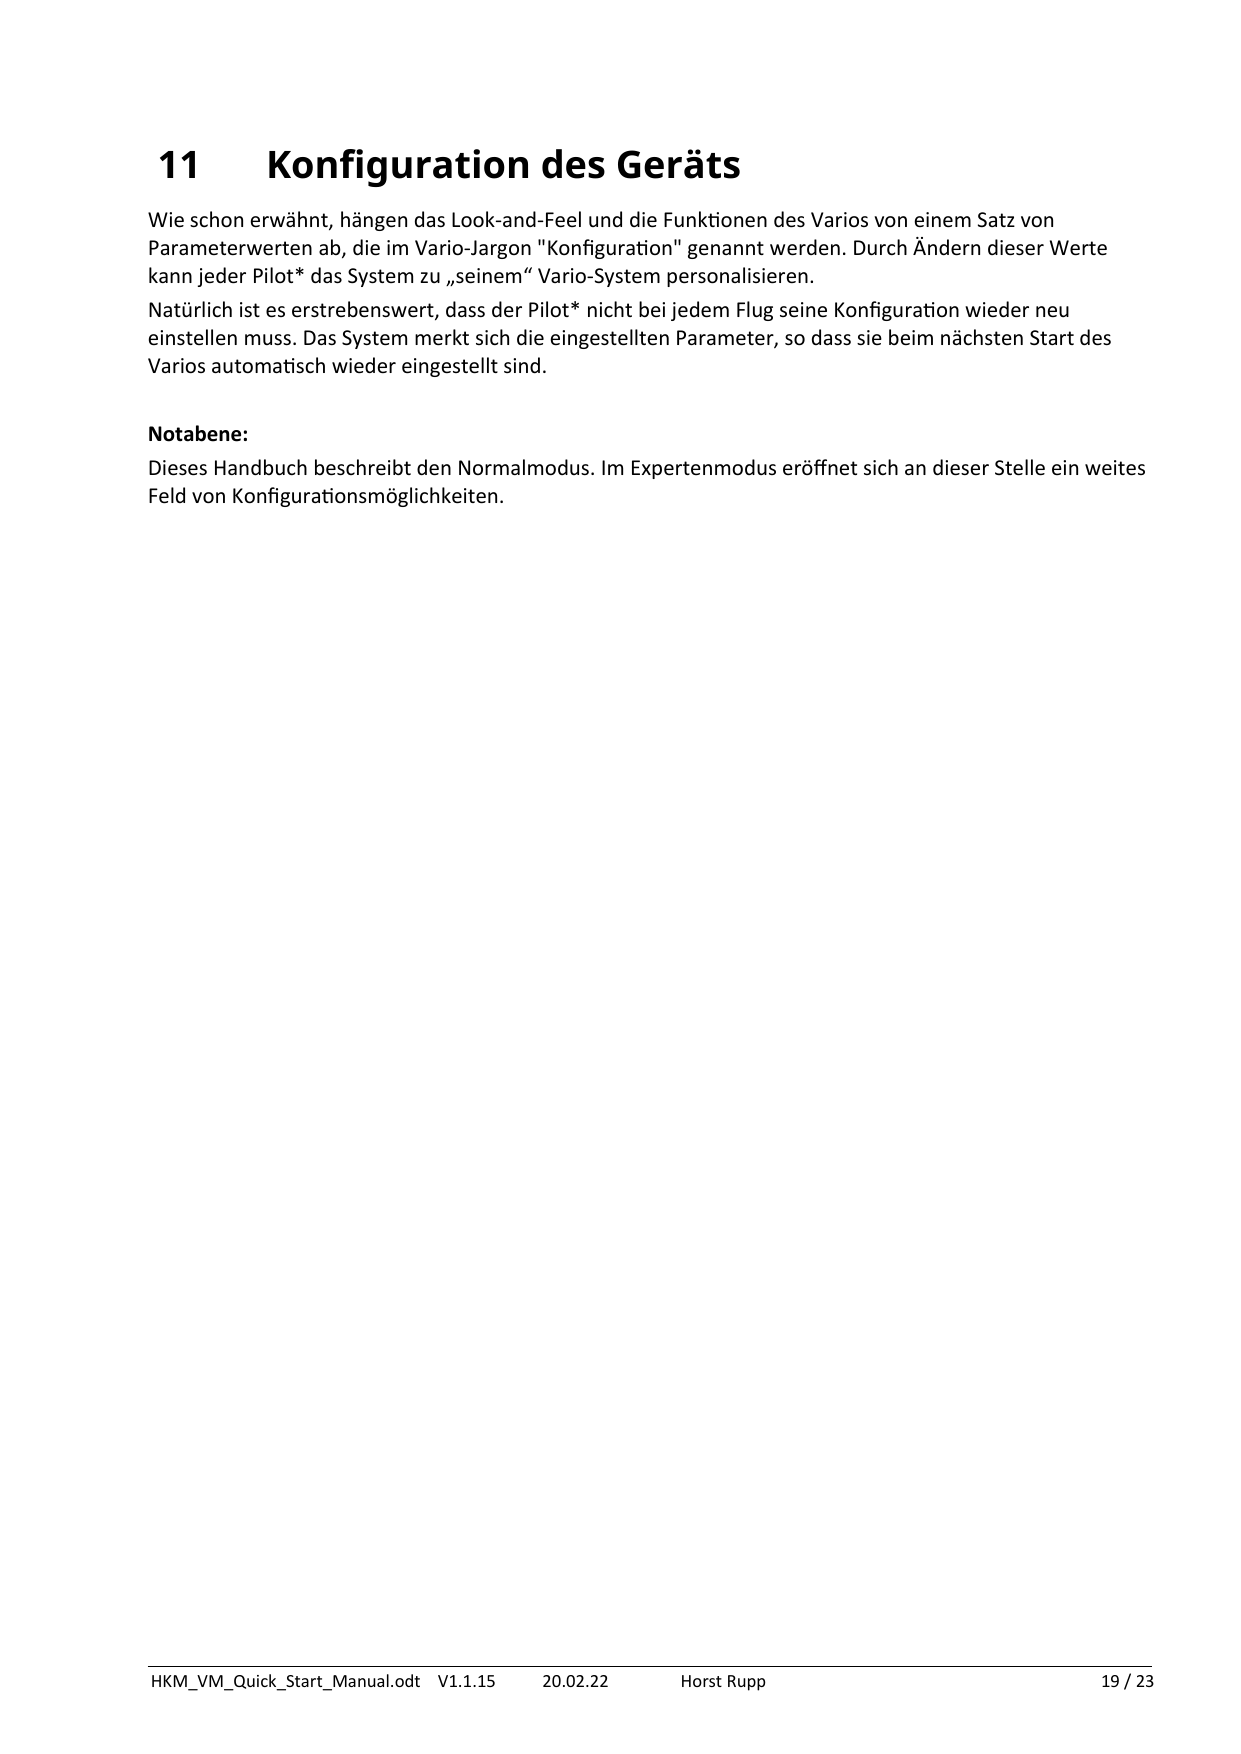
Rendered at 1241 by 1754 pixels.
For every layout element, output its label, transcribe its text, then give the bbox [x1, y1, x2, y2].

text Dieses Handbuch beschreibt den Normalmodus. Im Expertenmodus eröffnet sich an dieser Stelle ein weites Feld von Konfigurationsmöglichkeiten. [148, 453, 1152, 509]
text Notabene: [148, 419, 1152, 447]
text Natürlich ist es erstrebenswert, dass der Pilot* nicht bei jedem Flug seine Konfiguration wieder neu einstellen muss. Das System merkt sich die eingestellten Parameter, so dass sie beim nächsten Start des Varios automatisch wieder eingestellt sind. [148, 295, 1152, 379]
subtitle Konfiguration des Geräts [148, 138, 1128, 190]
text Wie schon erwähnt, hängen das Look-and-Feel und die Funktionen des Varios von einem Satz von Parameterwerten ab, die im Vario-Jargon "Konfiguration" genannt werden. Durch Ändern dieser Werte kann jeder Pilot* das System zu „seinem“ Vario-System personalisieren. [148, 205, 1152, 289]
